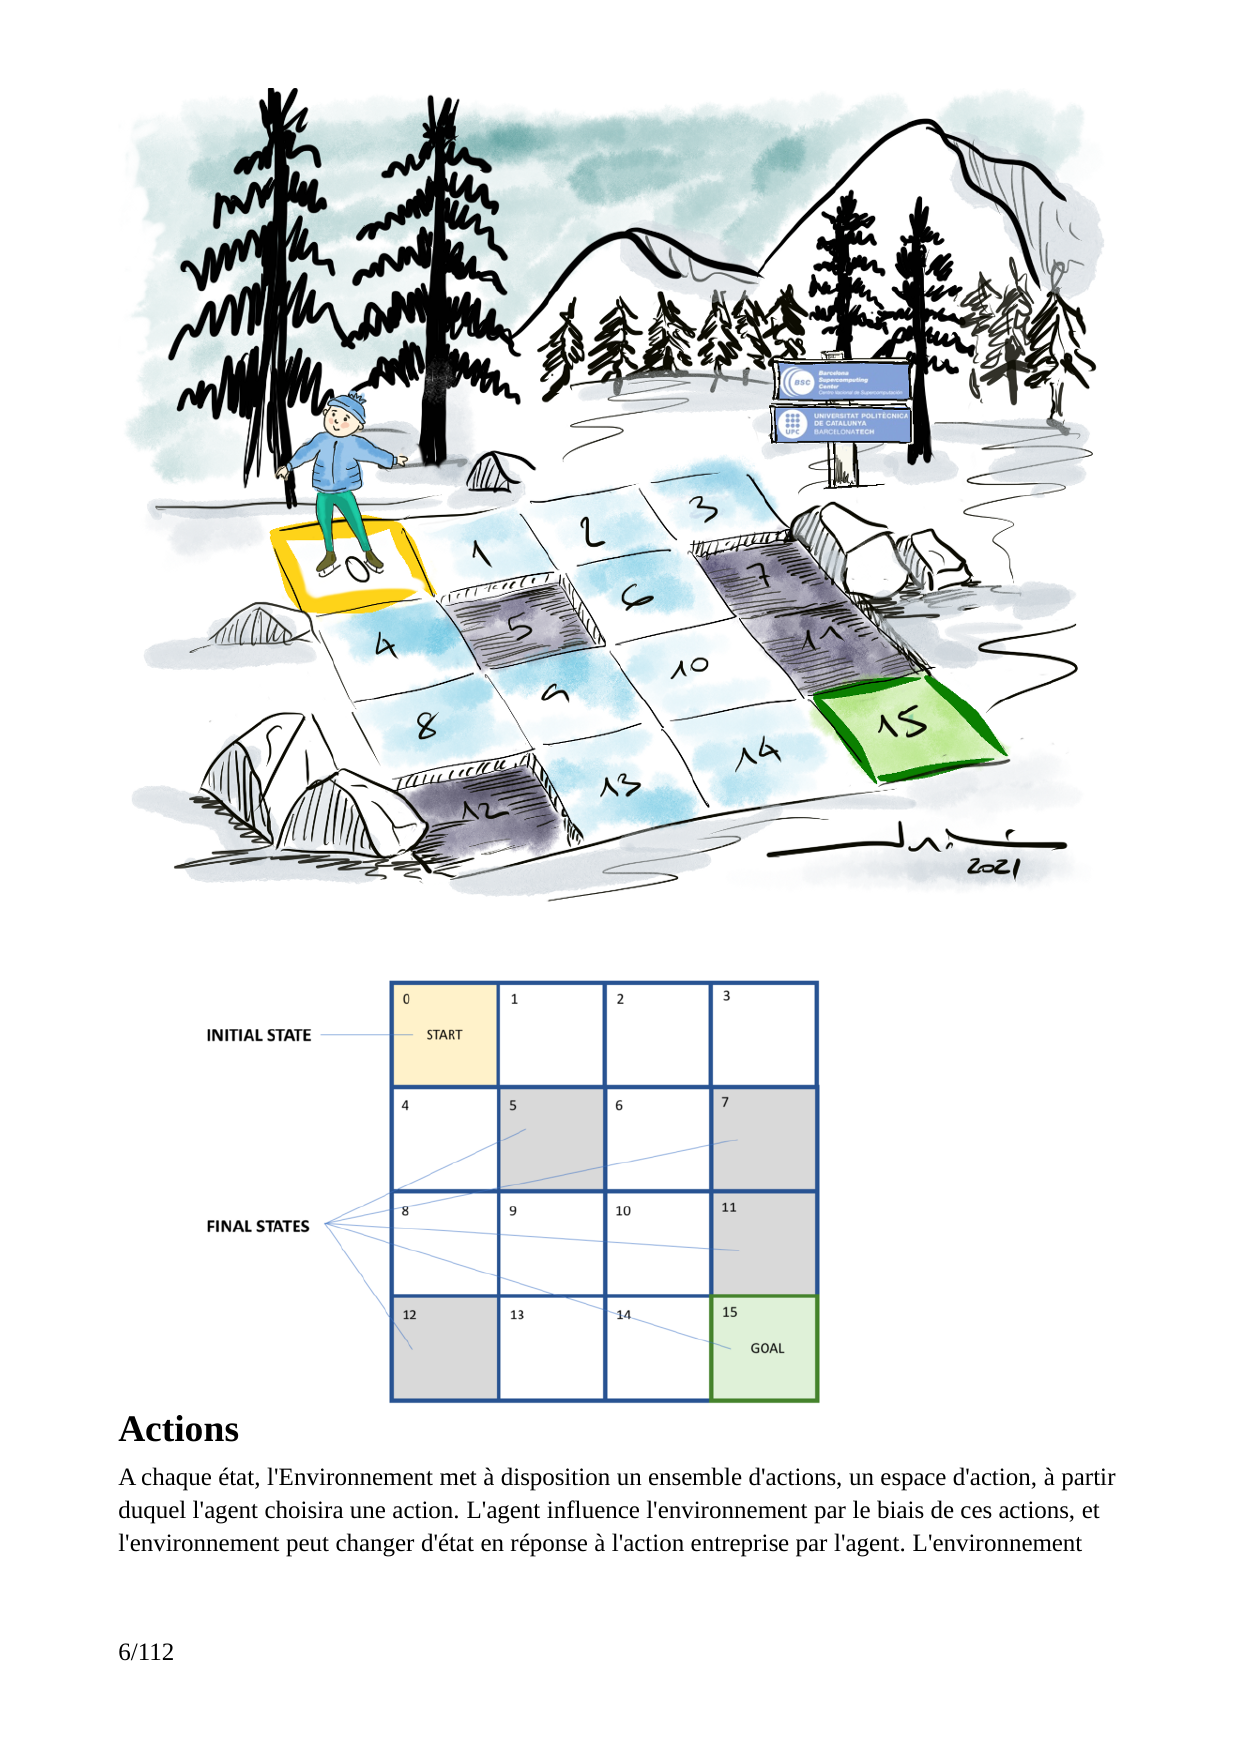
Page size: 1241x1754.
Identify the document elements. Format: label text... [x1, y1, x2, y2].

text A chaque état, l'Environnement met à disposition un ensemble d'actions, un espace d'action, à partir duquel l'agent choisira une action. L'agent influence l'environnement par le biais de ces actions, et l'environnement peut changer d'état en réponse à l'action entreprise par l'agent. L'environnement [118, 1461, 1122, 1557]
picture [118, 88, 1123, 904]
subtitle Actions [118, 1406, 1122, 1449]
picture [118, 963, 1123, 1406]
